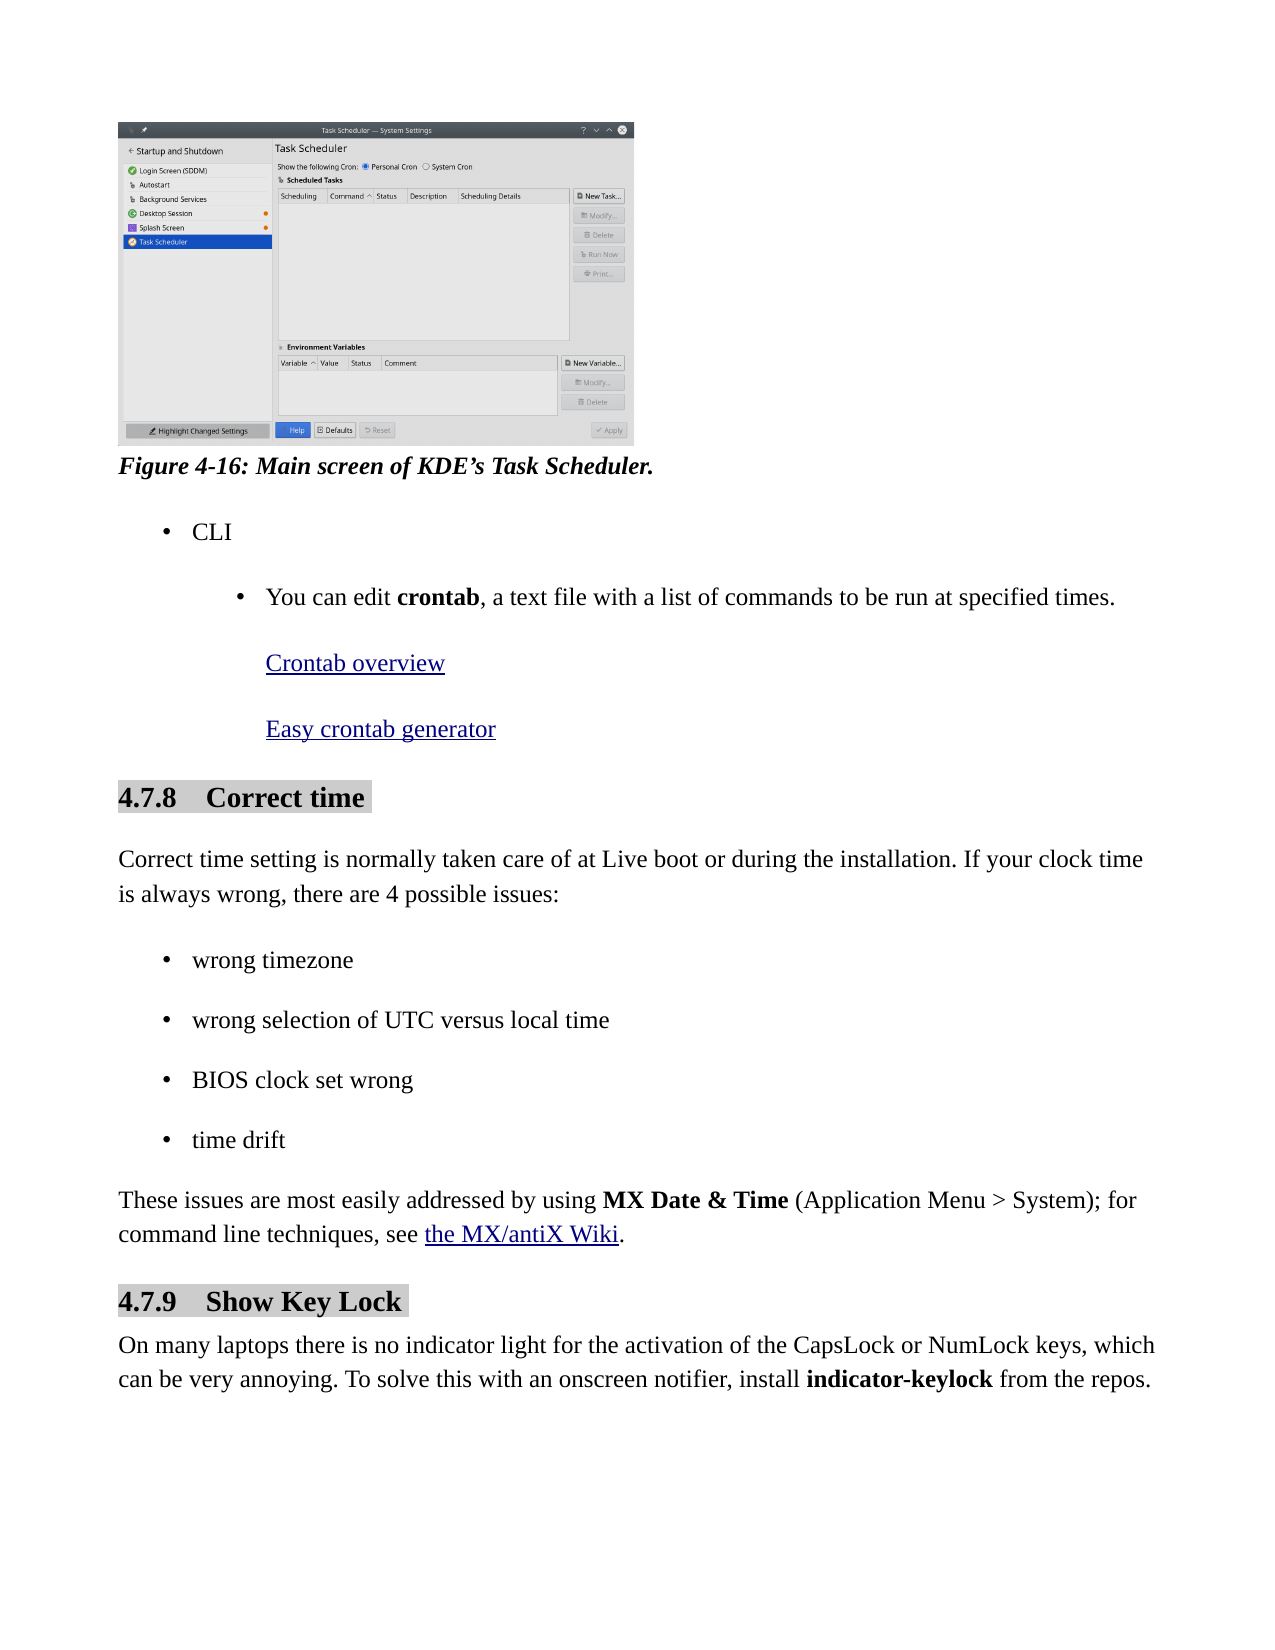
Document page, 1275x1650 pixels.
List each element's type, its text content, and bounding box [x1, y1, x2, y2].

list CLI [162, 517, 1157, 546]
text Figure 4-16: Main screen of KDE’s Task Scheduler. [118, 118, 1157, 480]
list wrong selection of UTC versus local time [162, 1005, 1157, 1033]
subtitle 4.7.9 Show Key Lock [409, 1284, 1157, 1317]
subtitle 4.7.8 Correct time [372, 780, 1157, 813]
list BIOS clock set wrong [162, 1065, 1157, 1093]
list wrong timezone [162, 945, 1157, 973]
picture [118, 122, 635, 446]
list Crontab overview [236, 648, 1157, 677]
text On many laptops there is no indicator light for the activation of the CapsLock or NumLock keys, which can be very annoying. To solve this with an onscreen notifier, install indicator-keylock from the repos. [118, 1330, 1157, 1393]
list time drift [162, 1125, 1157, 1153]
text Correct time setting is normally taken care of at Live boot or during the installation. If your clock time is always wrong, there are 4 possible issues: [118, 844, 1157, 908]
list You can edit crontab, a text file with a list of commands to be run at specified times. [236, 582, 1157, 611]
text These issues are most easily addressed by using MX Date & Time (Application Menu > System); for command line techniques, see the MX/antiX Wiki. [118, 1185, 1157, 1248]
list Easy crontab generator [236, 714, 1157, 743]
